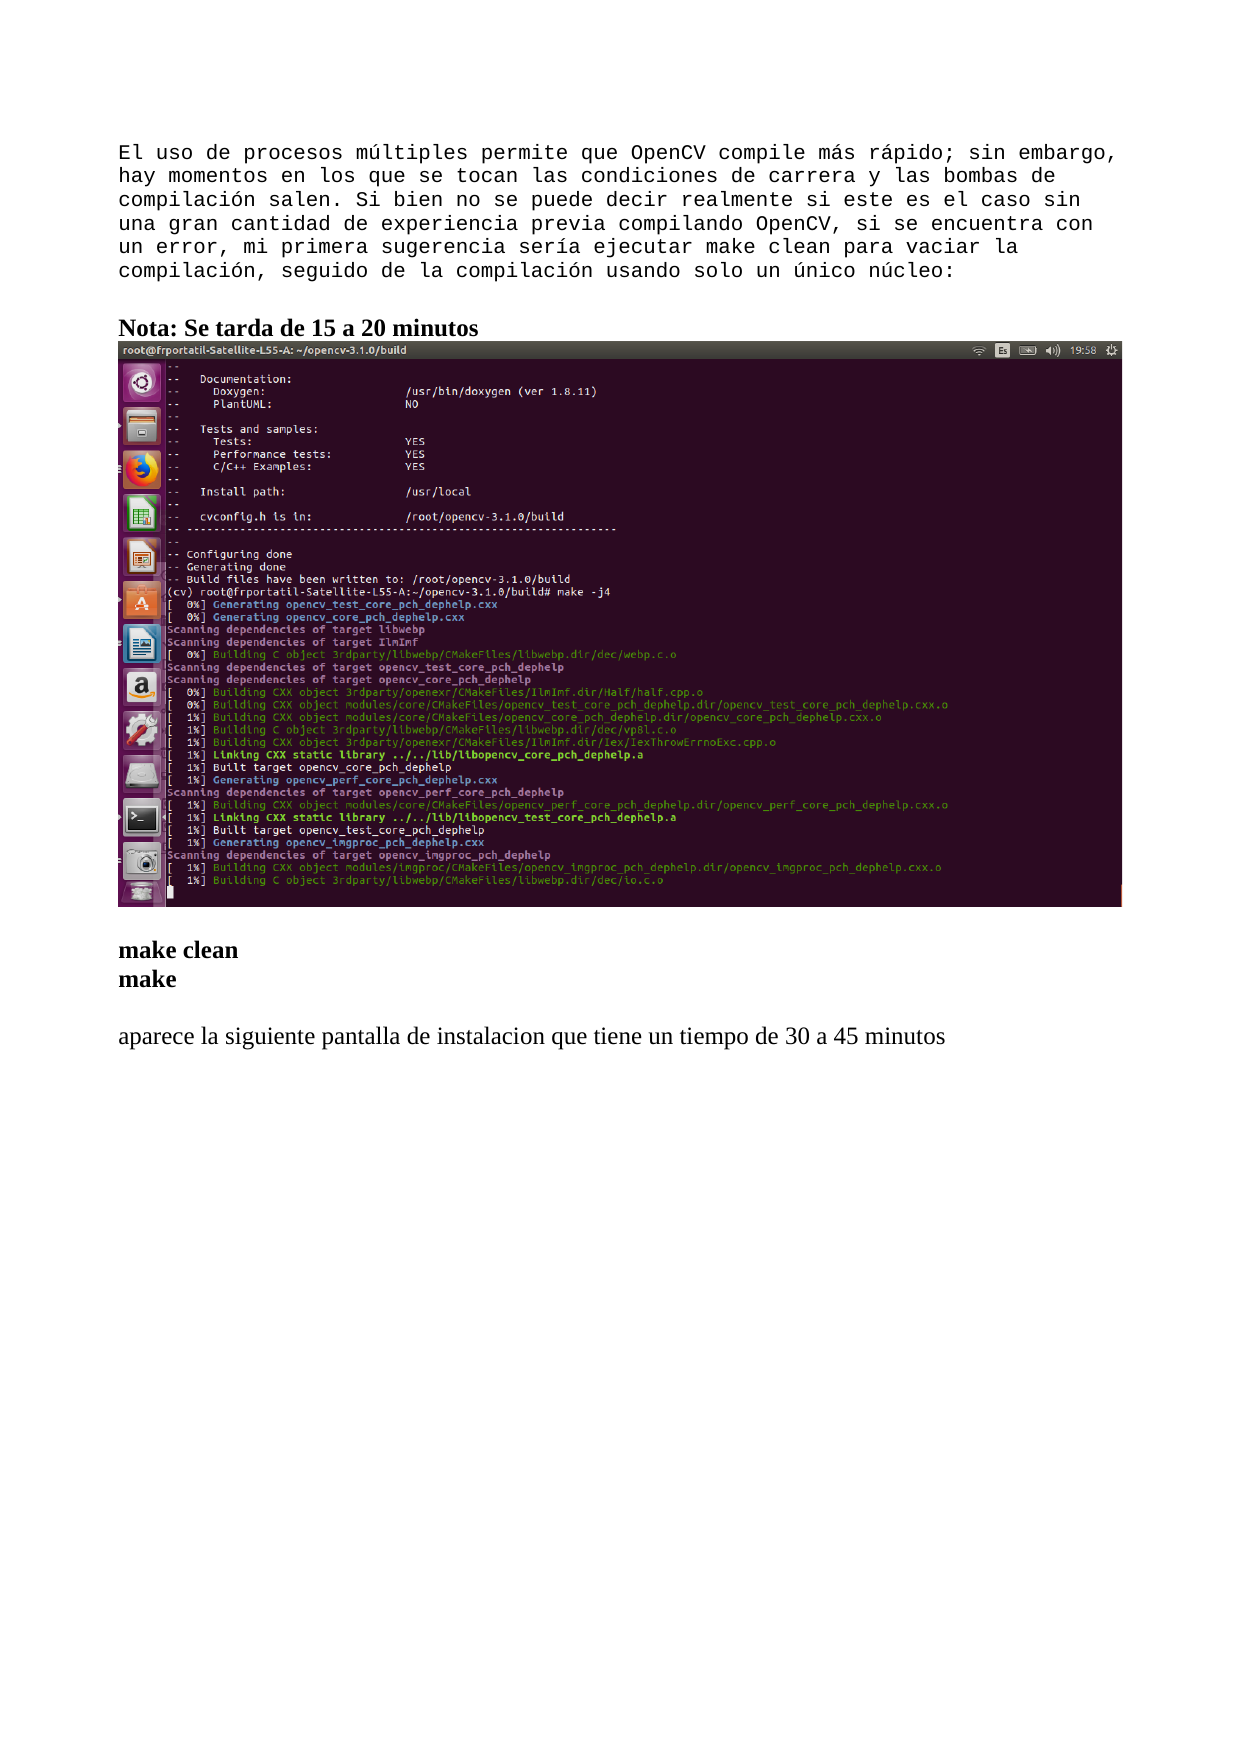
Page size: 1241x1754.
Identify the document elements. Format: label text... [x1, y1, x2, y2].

text aparece la siguiente pantalla de instalacion que tiene un tiempo de 30 a 45 minutos [118, 1021, 1122, 1050]
picture [118, 341, 1123, 907]
text make clean [118, 935, 1122, 964]
text Nota: Se tarda de 15 a 20 minutos [118, 313, 1122, 341]
text make [118, 964, 1122, 992]
text El uso de procesos múltiples permite que OpenCV compile más rápido; sin embargo, hay momentos en los que se tocan las condiciones de carrera y las bombas de compilación salen. Si bien no se puede decir realmente si este es el caso sin una gran cantidad de experiencia previa compilando OpenCV, si se encuentra con un error, mi primera sugerencia sería ejecutar make clean para vaciar la compilación, seguido de la compilación usando solo un único núcleo: [118, 142, 1122, 284]
